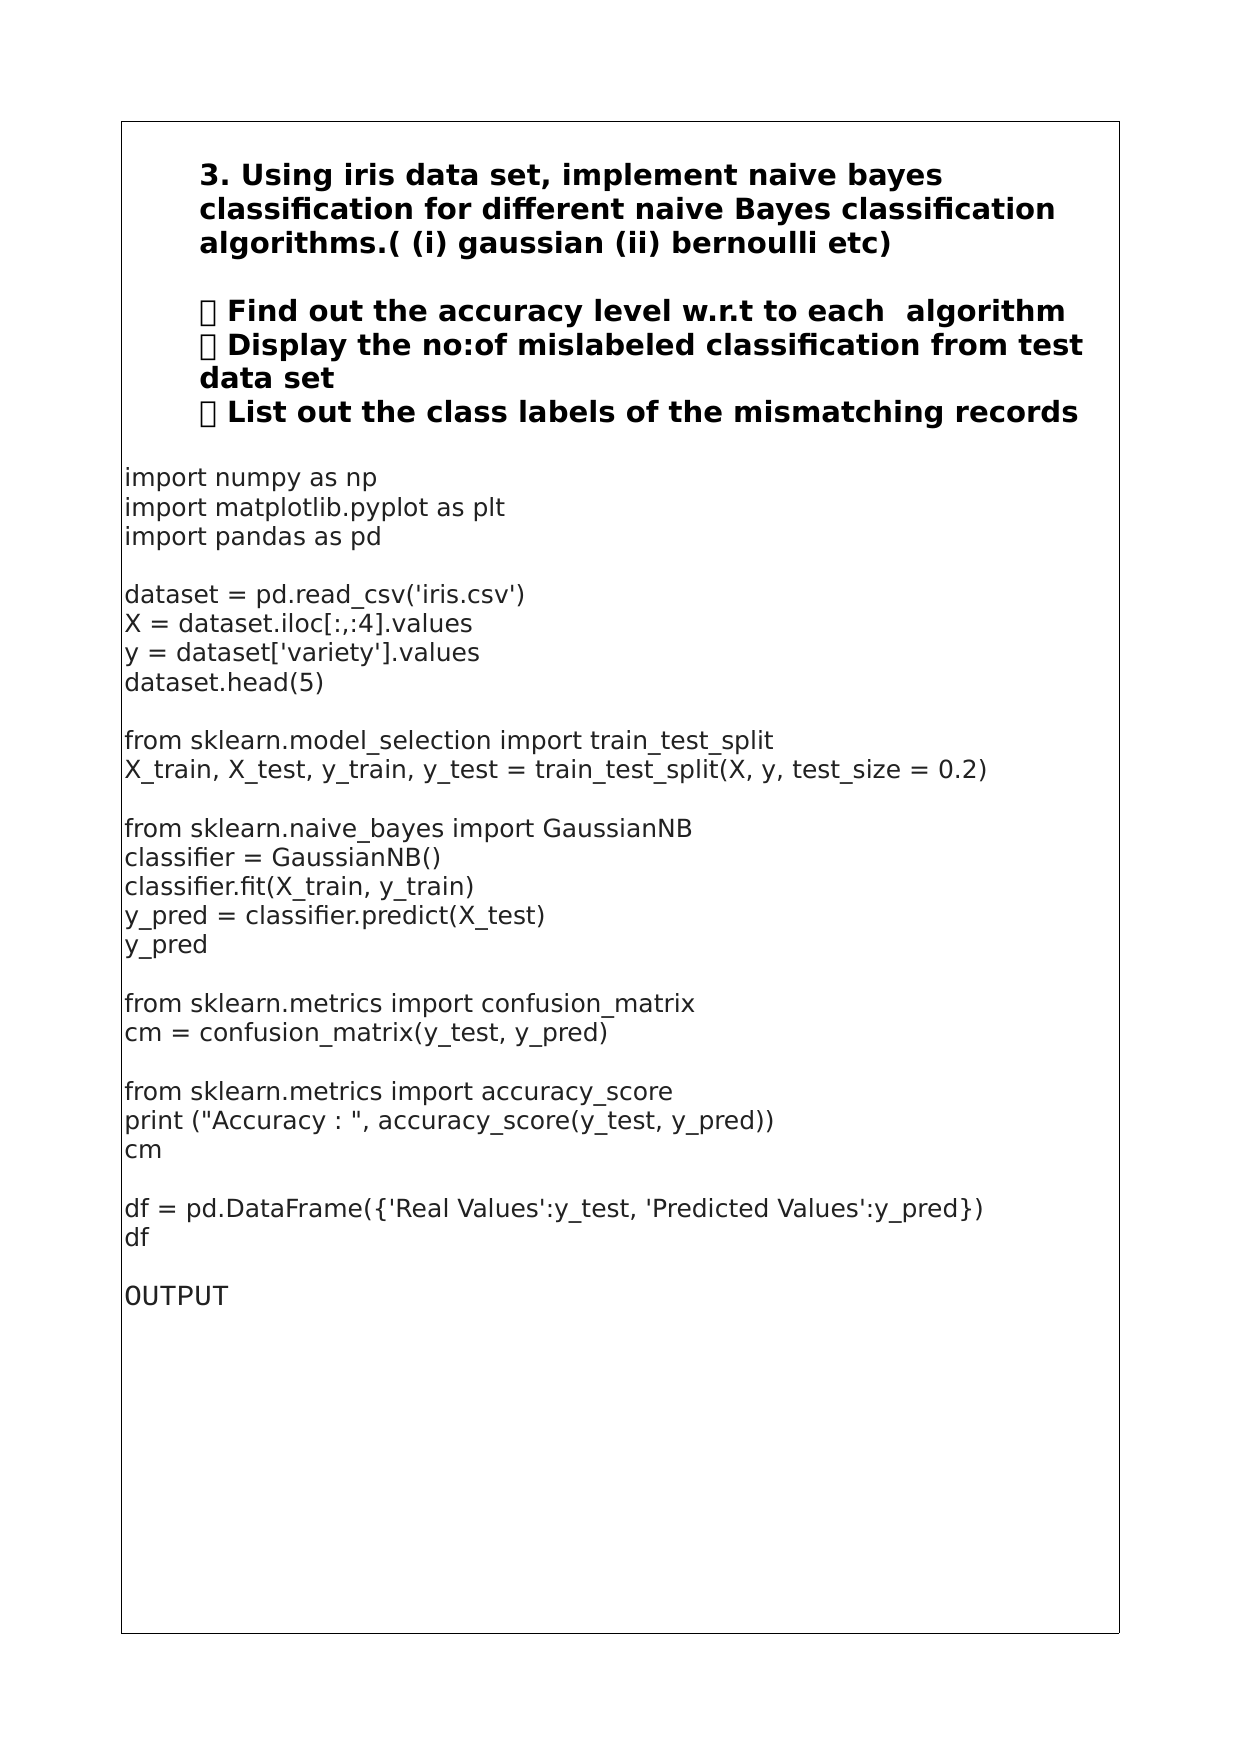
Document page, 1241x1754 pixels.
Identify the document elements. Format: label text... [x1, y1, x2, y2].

text dataset.head(5) [124, 668, 1116, 697]
text df = pd.DataFrame({'Real Values':y_test, 'Predicted Values':y_pred}) [124, 1194, 1116, 1223]
text cm = confusion_matrix(y_test, y_pred) [124, 1018, 1116, 1048]
text from sklearn.naive_bayes import GaussianNB [124, 814, 1116, 843]
text y_pred [124, 931, 1116, 960]
list  Display the no:of mislabeled classification from test data set [199, 328, 1116, 396]
text y_pred = classifier.predict(X_test) [124, 901, 1116, 931]
list  Find out the accuracy level w.r.t to each algorithm [199, 294, 1116, 328]
text classifier.fit(X_train, y_train) [124, 872, 1116, 901]
text X = dataset.iloc[:,:4].values [124, 609, 1116, 639]
text cm [124, 1135, 1116, 1164]
text df [124, 1223, 1116, 1252]
text import numpy as np [124, 464, 1116, 493]
list 3. Using iris data set, implement naive bayes classification for different naive Bayes classification [199, 158, 1116, 226]
text y = dataset['variety'].values [124, 639, 1116, 668]
text classifier = GaussianNB() [124, 843, 1116, 872]
text OUTPUT [124, 1282, 1116, 1314]
list  List out the class labels of the mismatching records [199, 396, 1116, 430]
text print ("Accuracy : ", accuracy_score(y_test, y_pred)) [124, 1106, 1116, 1135]
list algorithms.( (i) gaussian (ii) bernoulli etc) [199, 226, 1116, 260]
text X_train, X_test, y_train, y_test = train_test_split(X, y, test_size = 0.2) [124, 756, 1116, 785]
text import matplotlib.pyplot as plt [124, 493, 1116, 522]
text from sklearn.metrics import accuracy_score [124, 1077, 1116, 1106]
text import pandas as pd [124, 522, 1116, 551]
text from sklearn.model_selection import train_test_split [124, 726, 1116, 756]
text from sklearn.metrics import confusion_matrix [124, 989, 1116, 1018]
text dataset = pd.read_csv('iris.csv') [124, 580, 1116, 609]
